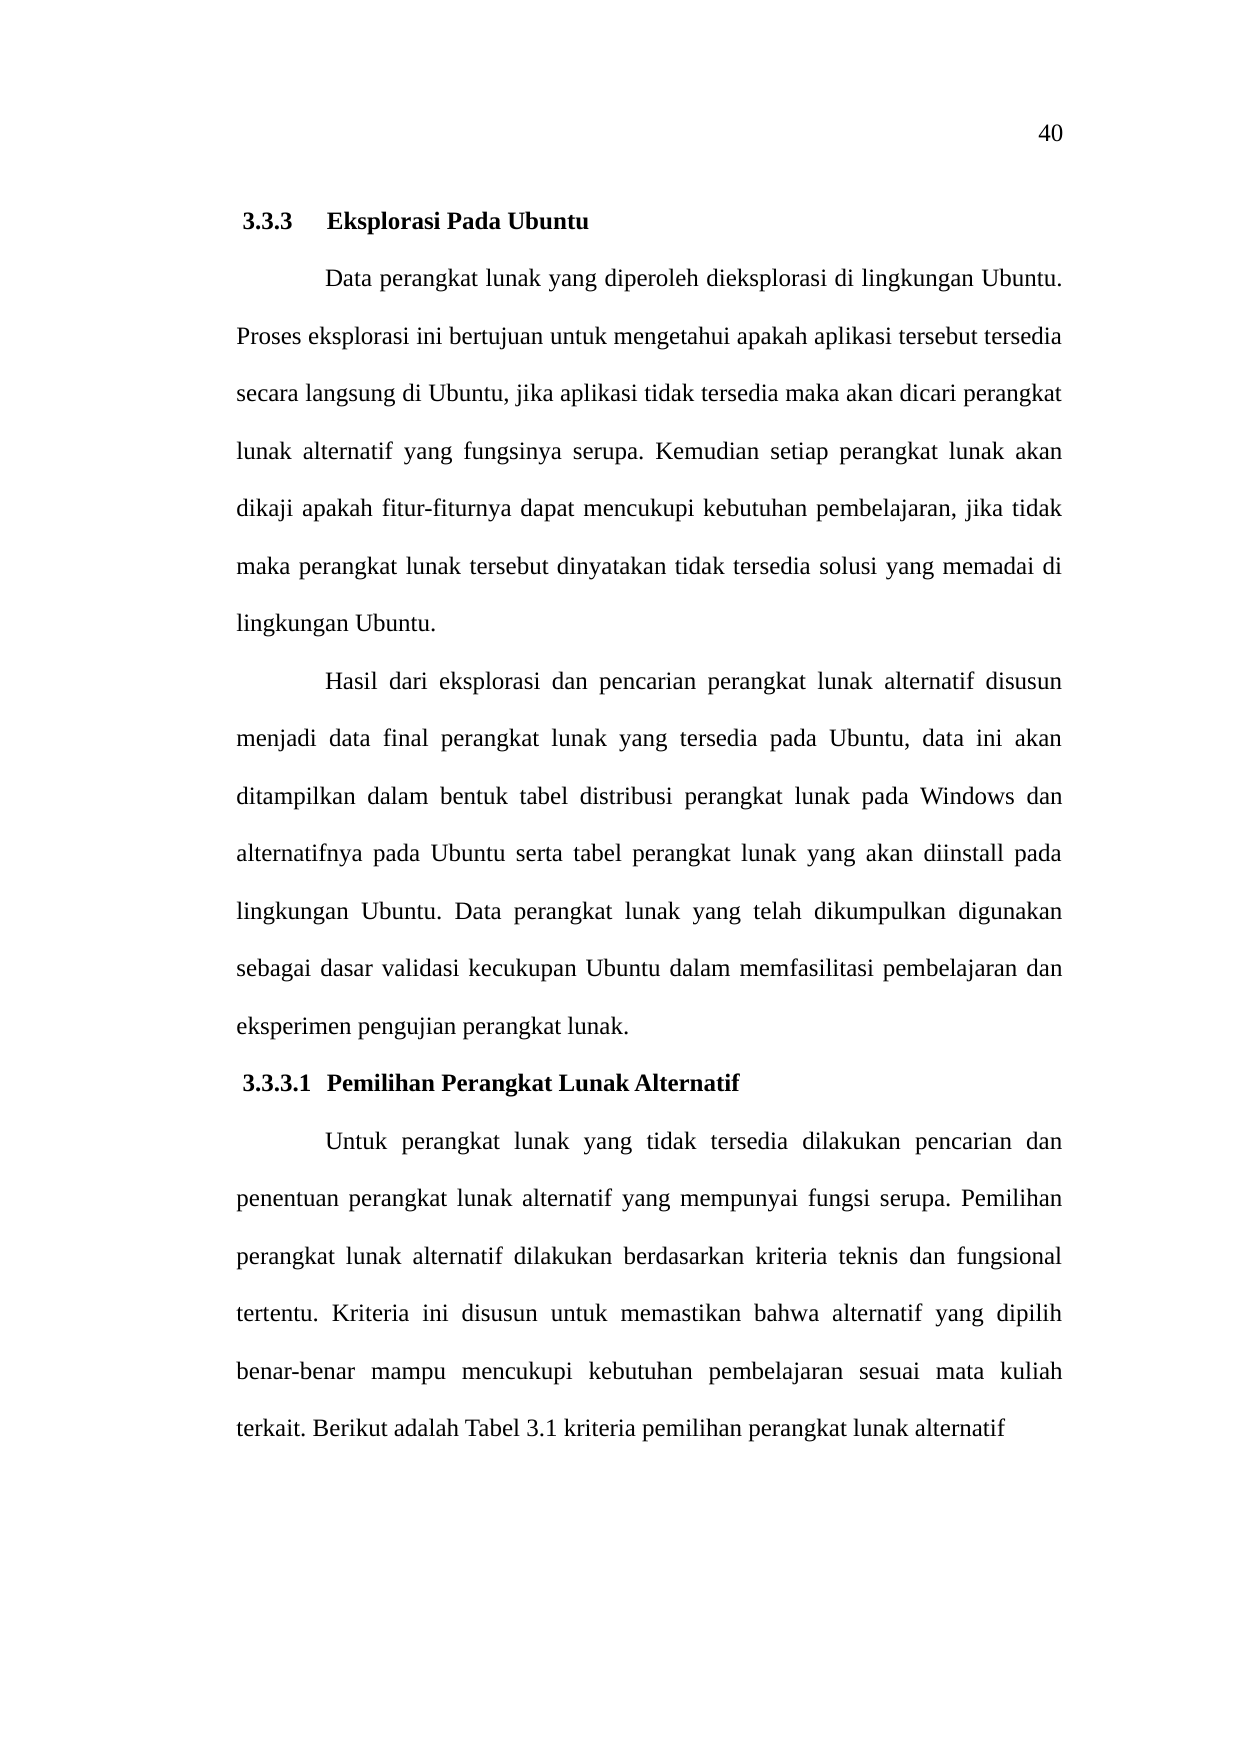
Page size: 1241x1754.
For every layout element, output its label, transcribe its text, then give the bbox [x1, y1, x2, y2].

subtitle Pemilihan Perangkat Lunak Alternatif [236, 1068, 1063, 1097]
text Untuk perangkat lunak yang tidak tersedia dilakukan pencarian dan penentuan perangkat lunak alternatif yang mempunyai fungsi serupa. Pemilihan perangkat lunak alternatif dilakukan berdasarkan kriteria teknis dan fungsional tertentu. Kriteria ini disusun untuk memastikan bahwa alternatif yang dipilih benar-benar mampu mencukupi kebutuhan pembelajaran sesuai mata kuliah terkait. Berikut adalah Tabel 3.1 kriteria pemilihan perangkat lunak alternatif [236, 1126, 1063, 1442]
text Hasil dari eksplorasi dan pencarian perangkat lunak alternatif disusun menjadi data final perangkat lunak yang tersedia pada Ubuntu, data ini akan ditampilkan dalam bentuk tabel distribusi perangkat lunak pada Windows dan alternatifnya pada Ubuntu serta tabel perangkat lunak yang akan diinstall pada lingkungan Ubuntu. Data perangkat lunak yang telah dikumpulkan digunakan sebagai dasar validasi kecukupan Ubuntu dalam memfasilitasi pembelajaran dan eksperimen pengujian perangkat lunak. [236, 666, 1063, 1040]
subtitle Eksplorasi pada Ubuntu [236, 206, 1063, 235]
text Data perangkat lunak yang diperoleh dieksplorasi di lingkungan Ubuntu. Proses eksplorasi ini bertujuan untuk mengetahui apakah aplikasi tersebut tersedia secara langsung di Ubuntu, jika aplikasi tidak tersedia maka akan dicari perangkat lunak alternatif yang fungsinya serupa. Kemudian setiap perangkat lunak akan dikaji apakah fitur-fiturnya dapat mencukupi kebutuhan pembelajaran, jika tidak maka perangkat lunak tersebut dinyatakan tidak tersedia solusi yang memadai di lingkungan Ubuntu. [236, 263, 1063, 637]
